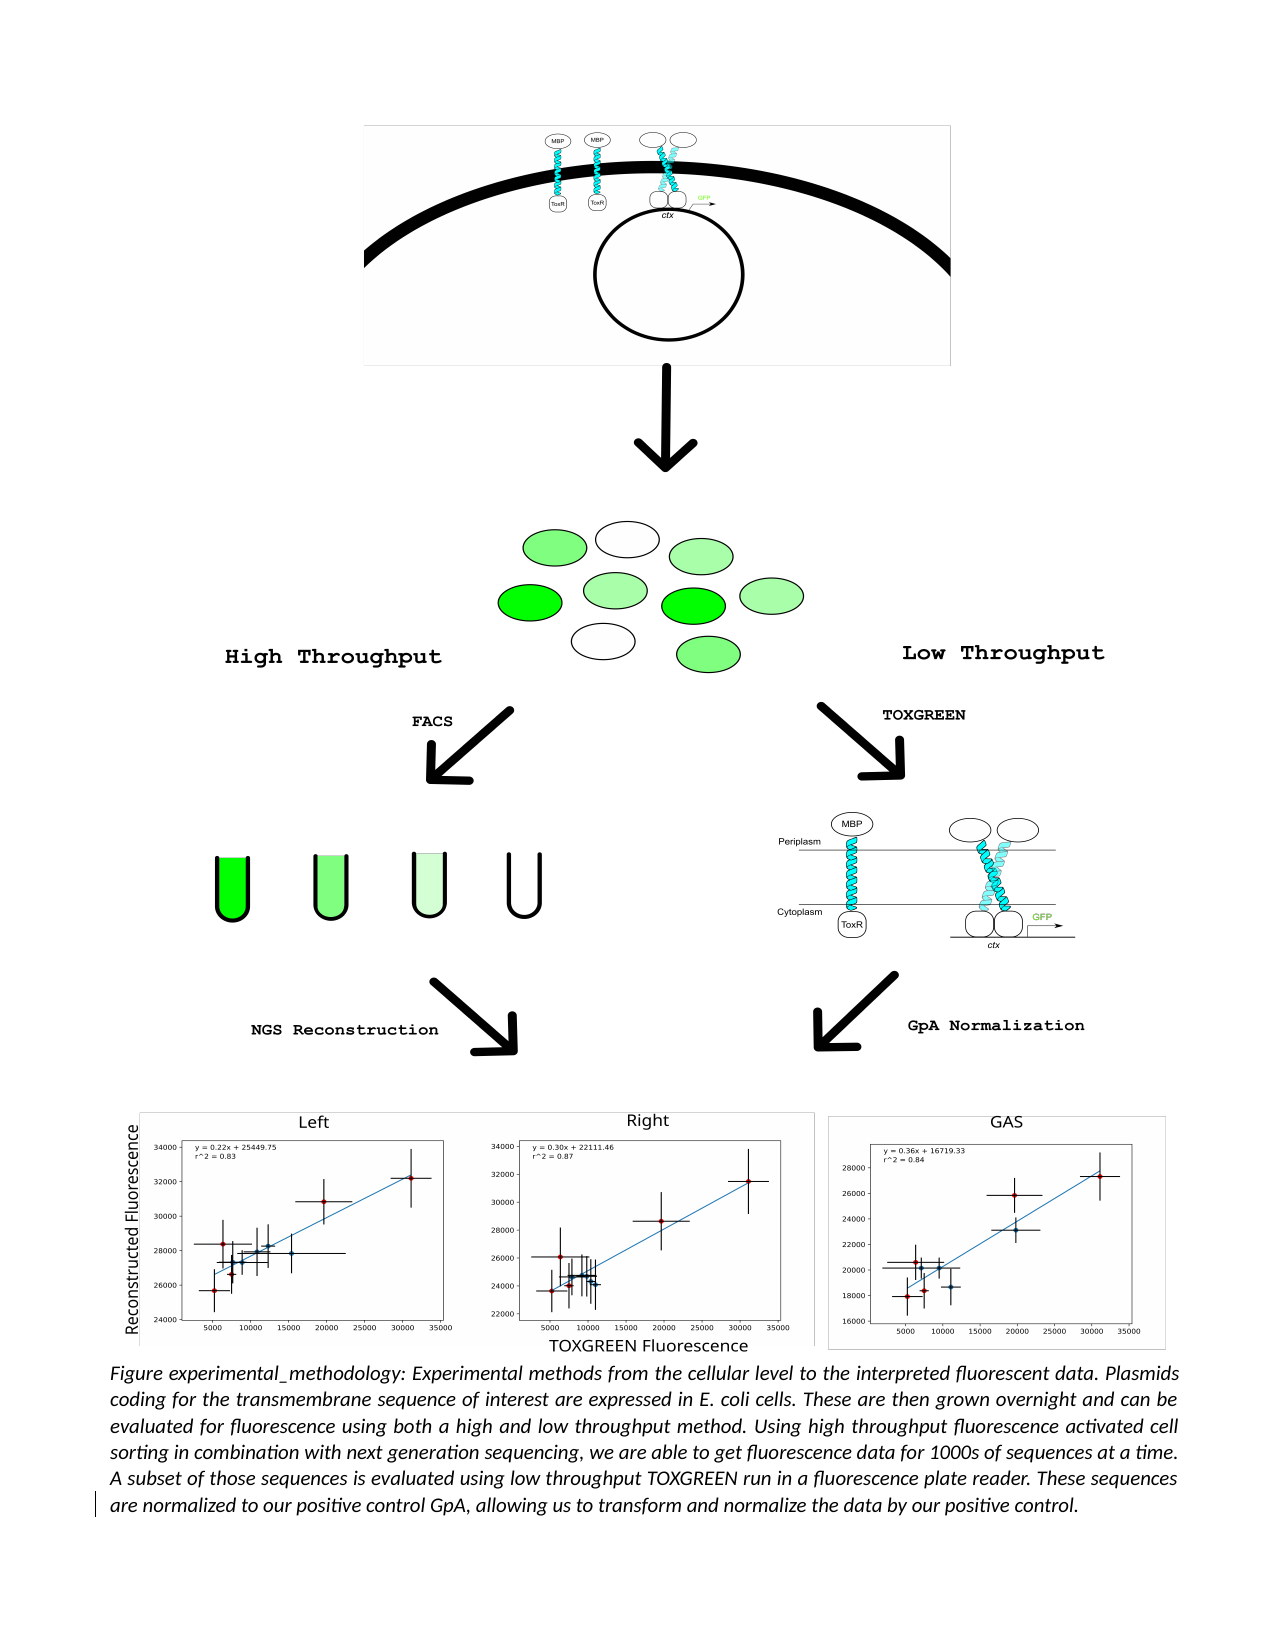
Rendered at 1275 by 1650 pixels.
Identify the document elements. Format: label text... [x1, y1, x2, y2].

text Figure experimental_methodology: Experimental methods from the cellular level to the interpreted fluorescent data. Plasmids coding for the transmembrane sequence of interest are expressed in E. coli cells. These are then grown overnight and can be evaluated for fluorescence using both a high and low throughput method. Using high throughput fluorescence activated cell sorting in combination with next generation sequencing, we are able to get fluorescence data for 1000s of sequences at a time. A subset of those sequences is evaluated using low throughput TOXGREEN run in a fluorescence plate reader. These sequences are normalized to our positive control GpA, allowing us to transform and normalize the data by our positive control. [110, 124, 1183, 1517]
